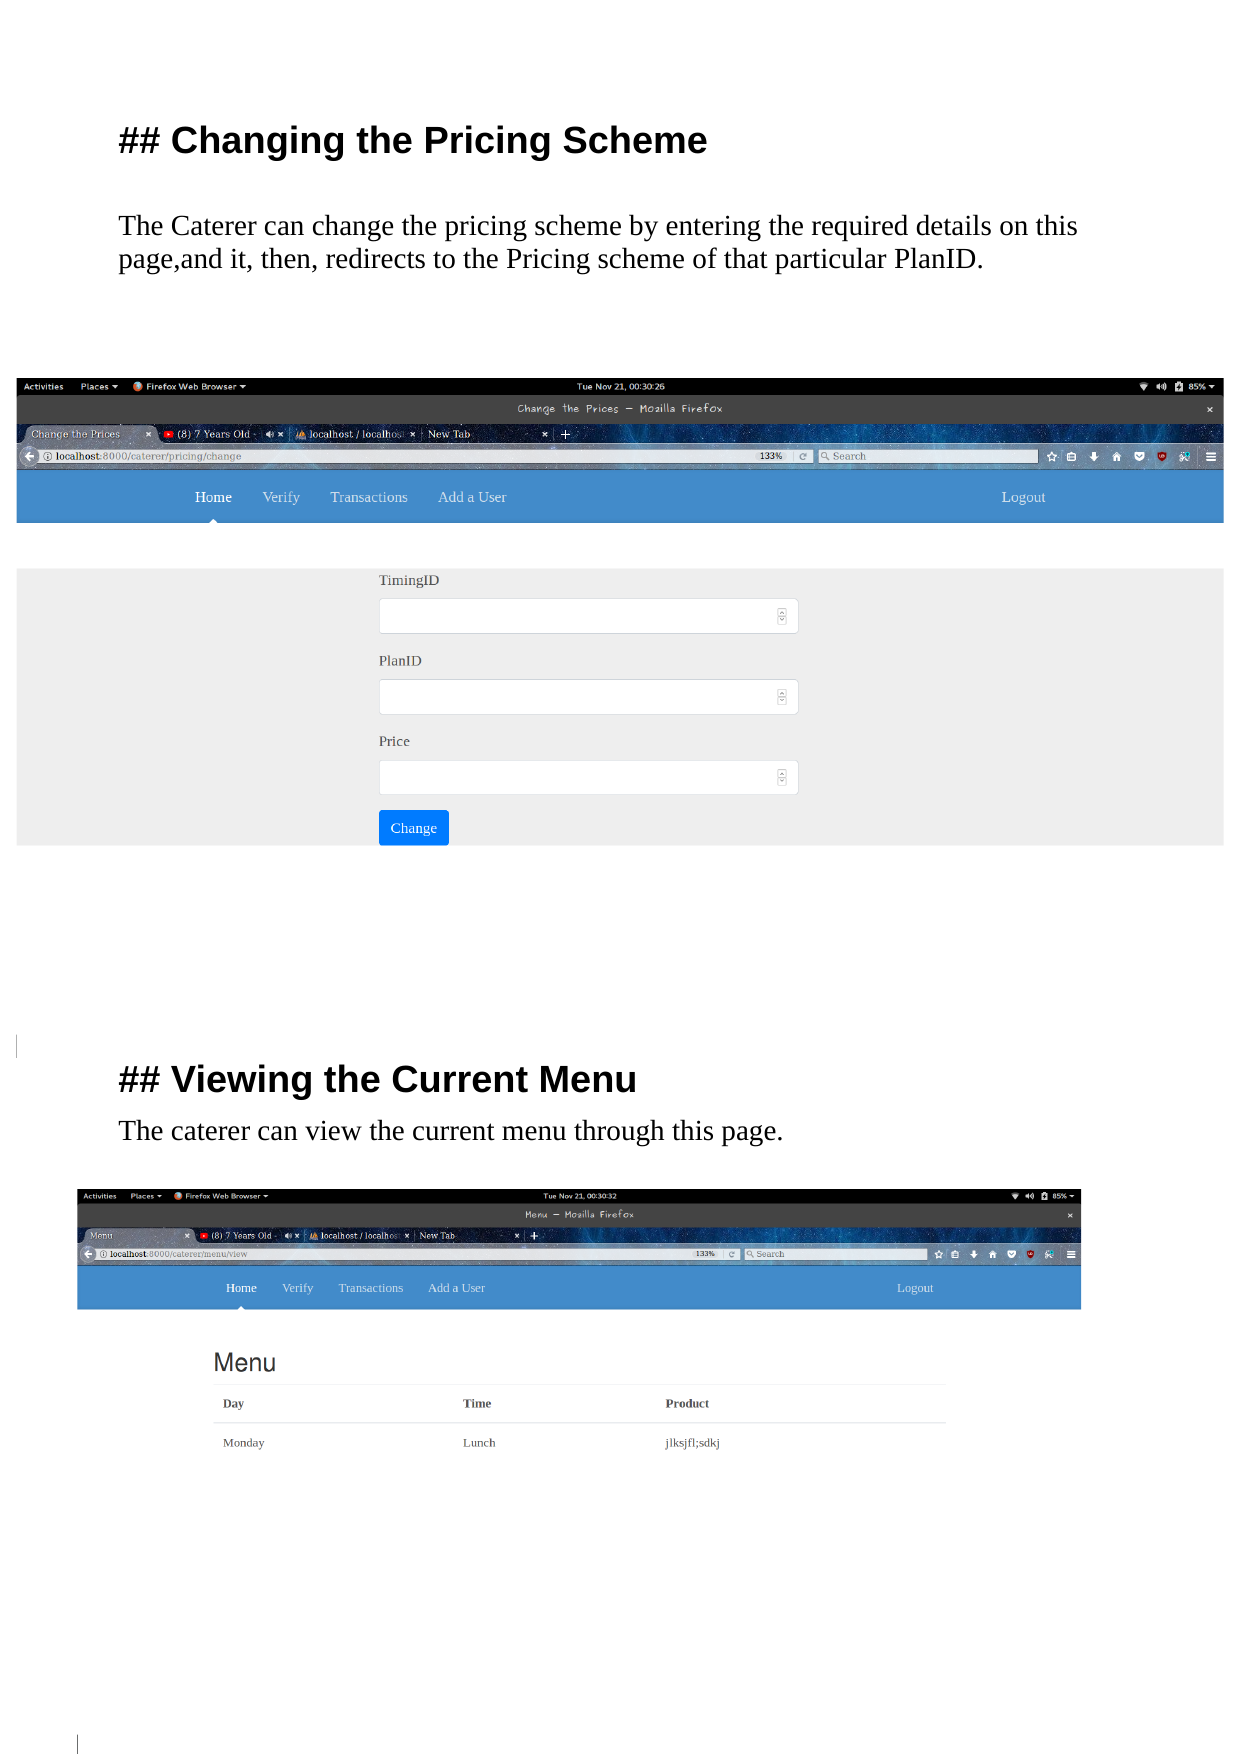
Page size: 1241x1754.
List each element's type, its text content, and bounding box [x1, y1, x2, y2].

text The caterer can view the current menu through this page. [118, 1113, 1122, 1147]
subtitle ## Changing the Pricing Scheme [118, 118, 1122, 162]
subtitle ## Viewing the Current Menu [118, 1058, 1122, 1101]
picture [16, 378, 1224, 1058]
text The Caterer can change the pricing scheme by entering the required details on this page,and it, then, redirects to the Pricing scheme of that particular PlanID. [118, 208, 1122, 275]
picture [77, 1189, 1082, 1754]
